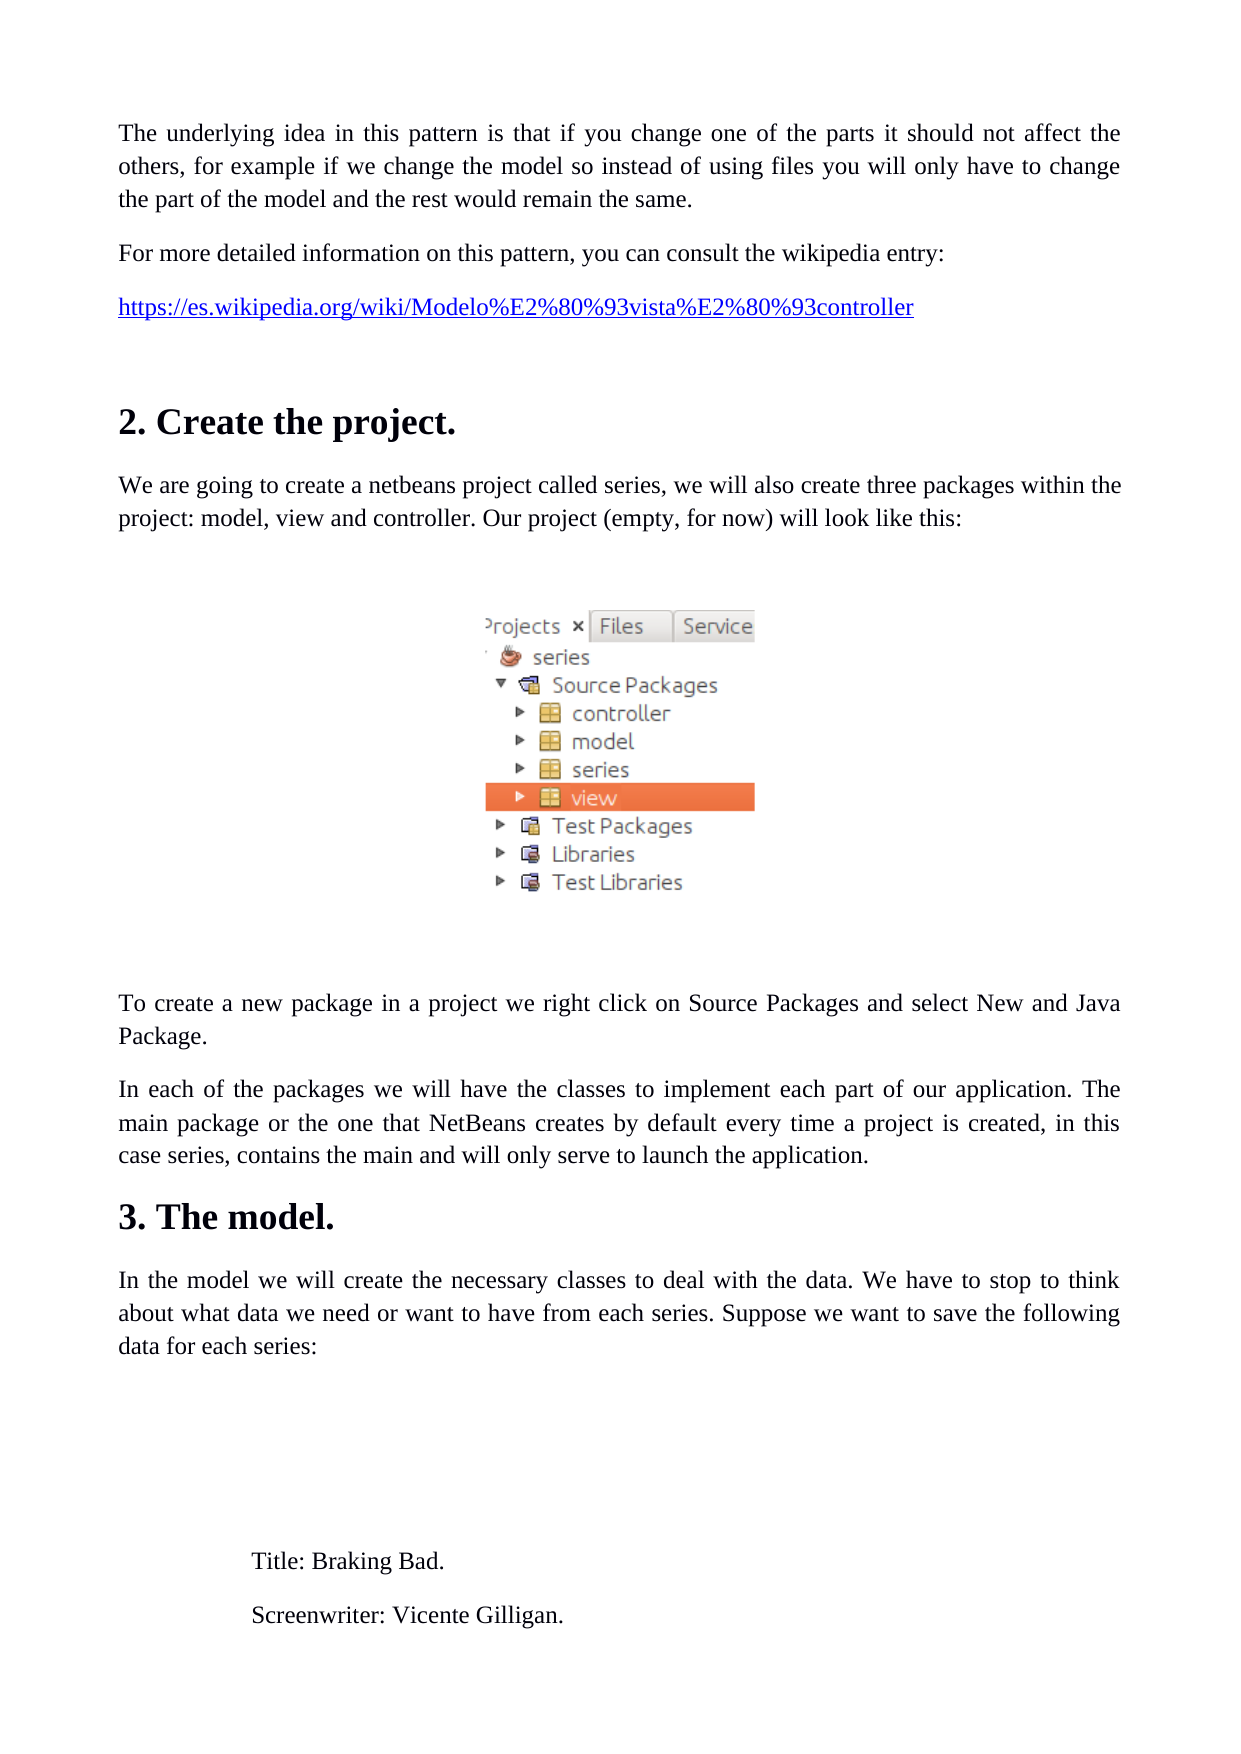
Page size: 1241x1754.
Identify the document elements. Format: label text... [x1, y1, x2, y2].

text Screenwriter: Vicente Gilligan. [251, 1600, 1122, 1629]
text For more detailed information on this pattern, you can consult the wikipedia entry: [118, 238, 1122, 267]
text https://es.wikipedia.org/wiki/Modelo%E2%80%93vista%E2%80%93controller [118, 292, 1122, 321]
text The underlying idea in this pattern is that if you change one of the parts it should not affect the others, for example if we change the model so instead of using files you will only have to change the part of the model and the rest would remain the same. [118, 118, 1122, 213]
text We are going to create a netbeans project called series, we will also create three packages within the project: model, view and controller. Our project (empty, for now) will look like this: [118, 470, 1122, 532]
text 2. Create the project. [118, 399, 1122, 443]
picture [485, 610, 755, 952]
text To create a new package in a project we right click on Source Packages and select New and Java Package. [118, 988, 1122, 1049]
text 3. The model. [118, 1194, 1122, 1238]
text In the model we will create the necessary classes to deal with the data. We have to stop to think about what data we need or want to have from each series. Suppose we want to save the following data for each series: [118, 1265, 1122, 1360]
text In each of the packages we will have the classes to implement each part of our application. The main package or the one that NetBeans creates by default every time a project is created, in this case series, contains the main and will only serve to launch the application. [118, 1074, 1122, 1169]
text Title: Braking Bad. [251, 1546, 1122, 1575]
